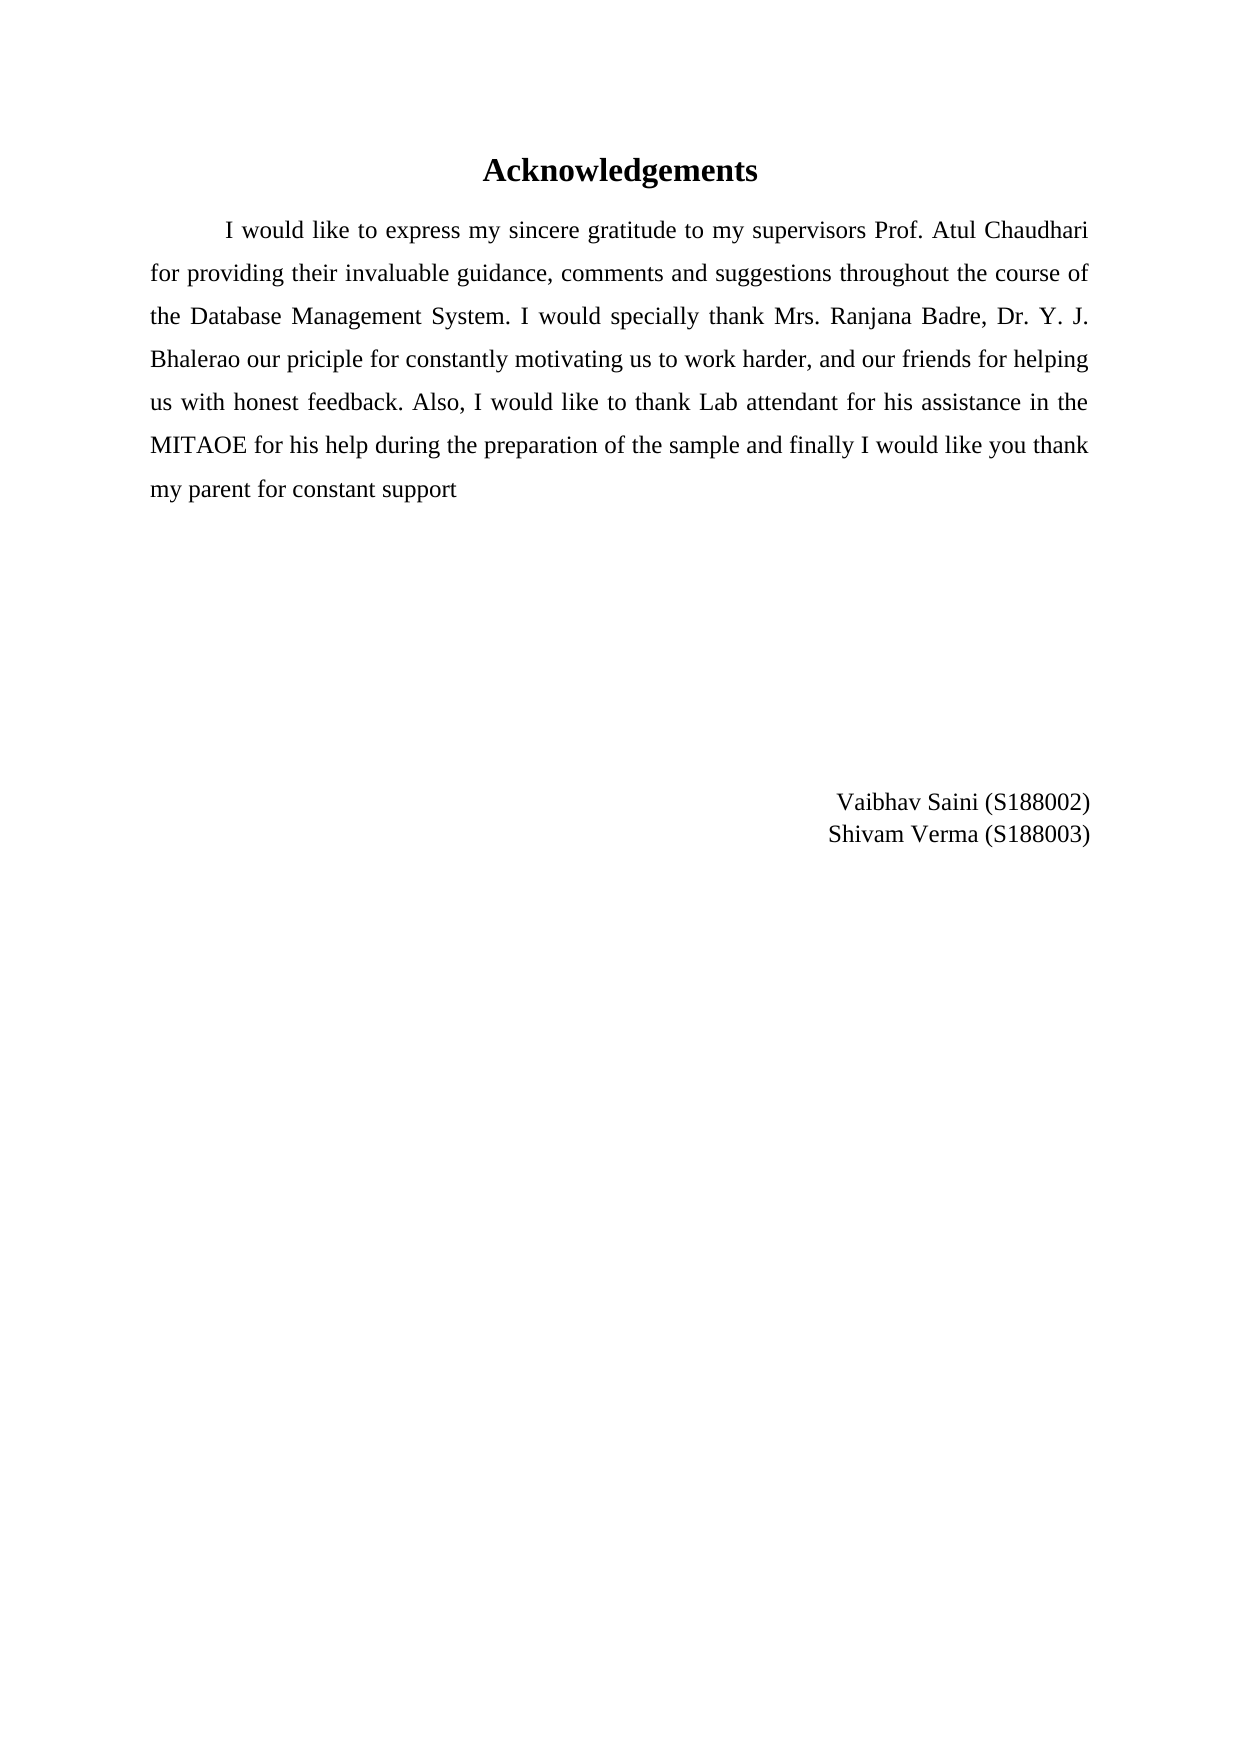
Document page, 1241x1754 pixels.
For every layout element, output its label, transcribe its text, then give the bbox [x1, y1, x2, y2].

text Acknowledgements [150, 150, 1090, 188]
text Vaibhav Saini (S188002) [150, 787, 1090, 815]
text Shivam Verma (S188003) [150, 819, 1090, 848]
text I would like to express my sincere gratitude to my supervisors Prof. Atul Chaudhari for providing their invaluable guidance, comments and suggestions throughout the course of the Database Management System. I would specially thank Mrs. Ranjana Badre, Dr. Y. J. Bhalerao our priciple for constantly motivating us to work harder, and our friends for helping us with honest feedback. Also, I would like to thank Lab attendant for his assistance in the MITAOE for his help during the preparation of the sample and finally I would like you thank my parent for constant support [150, 215, 1090, 502]
